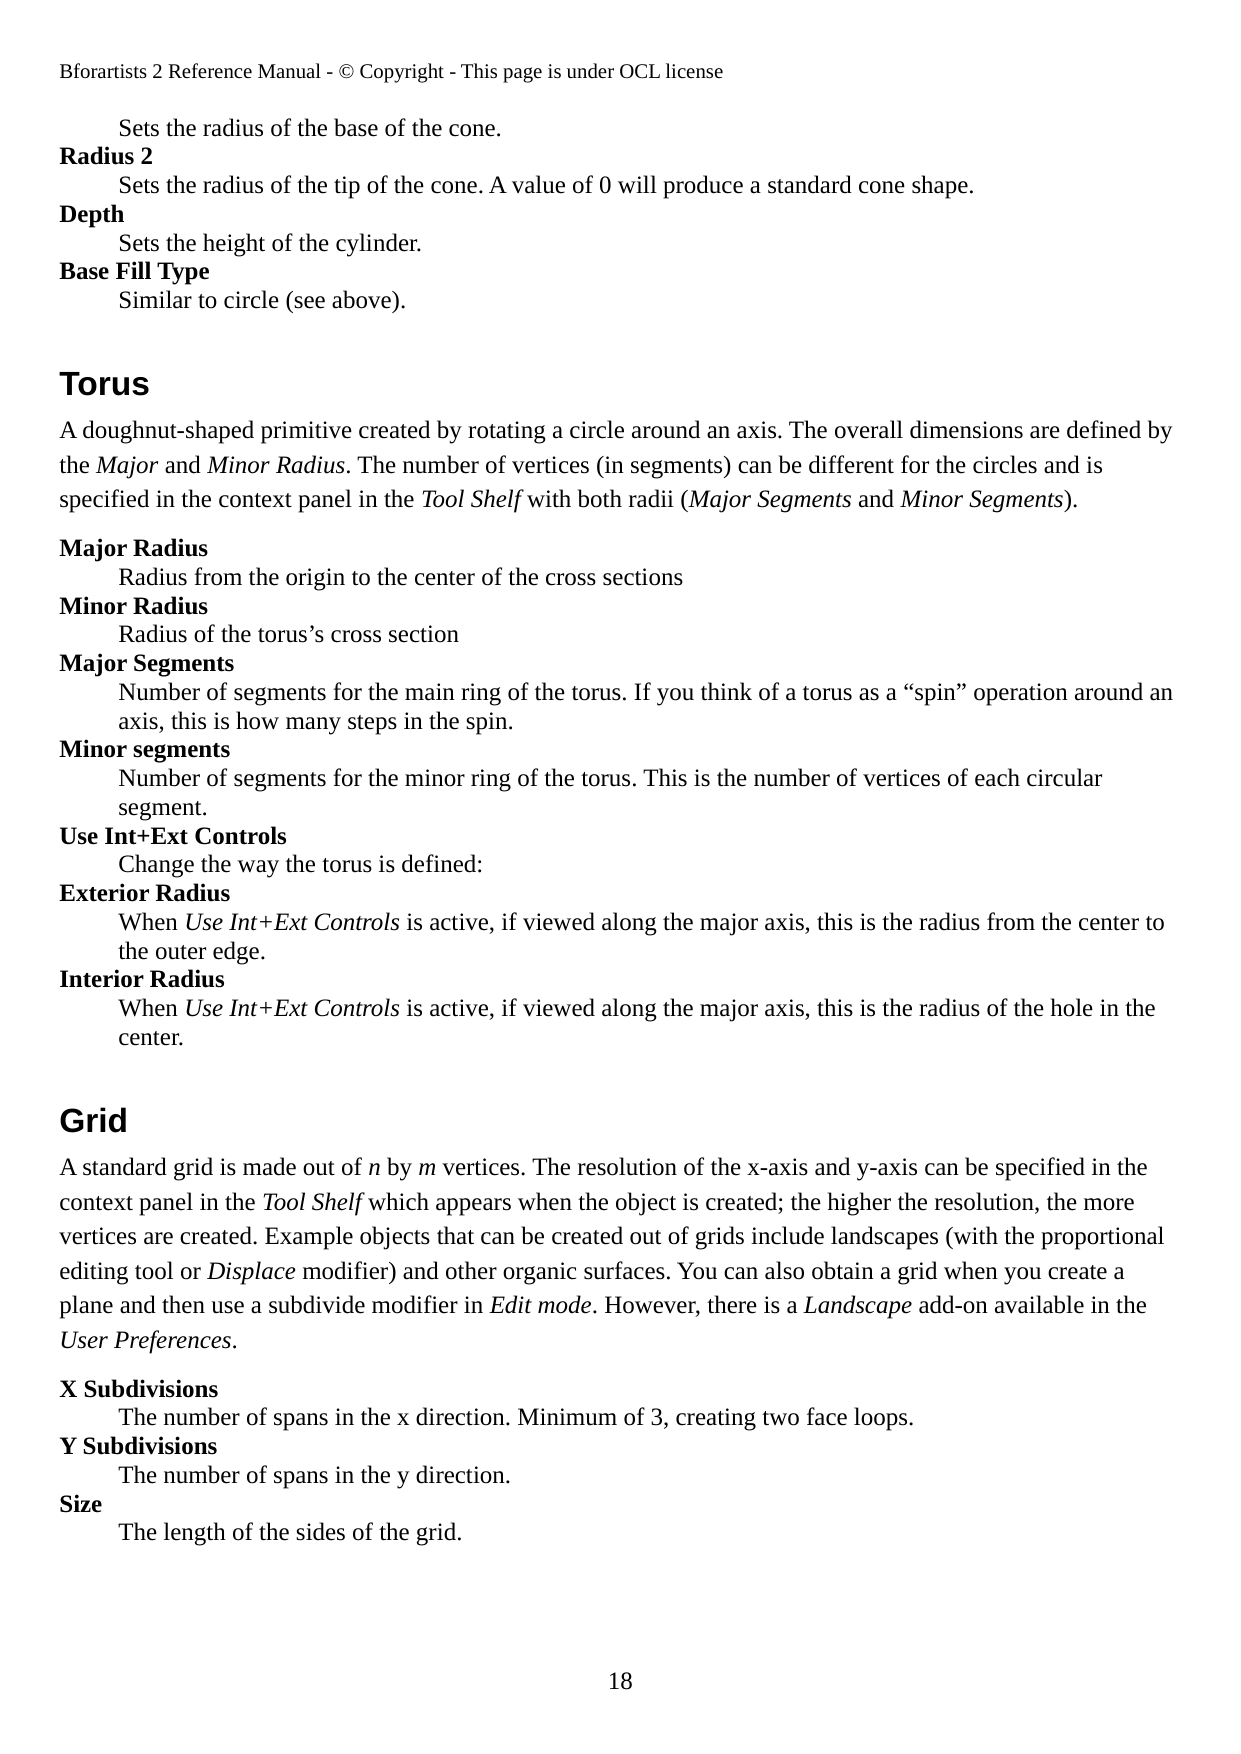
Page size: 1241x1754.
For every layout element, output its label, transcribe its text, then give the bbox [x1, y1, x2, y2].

list Sets the radius of the tip of the cone. A value of 0 will produce a standard cone shape. [118, 170, 1181, 199]
list Radius from the origin to the center of the cross sections [118, 562, 1181, 591]
subtitle Size [59, 1489, 1181, 1517]
subtitle Y Subdivisions [59, 1431, 1181, 1460]
subtitle Major Segments [59, 648, 1181, 677]
subtitle Interior Radius [59, 964, 1181, 993]
list Similar to circle (see above). [118, 285, 1181, 314]
subtitle Minor segments [59, 734, 1181, 763]
text A standard grid is made out of n by m vertices. The resolution of the x-axis and y-axis can be specified in the context panel in the Tool Shelf which appears when the object is created; the higher the resolution, the more vertices are created. Example objects that can be created out of grids include landscapes (with the proportional editing tool or Displace modifier) and other organic surfaces. You can also obtain a grid when you create a plane and then use a subdivide modifier in Edit mode. However, there is a Landscape add-on available in the User Preferences. [59, 1152, 1181, 1353]
subtitle Exterior Radius [59, 878, 1181, 907]
subtitle Use Int+Ext Controls [59, 821, 1181, 849]
list Radius of the torus’s cross section [118, 619, 1181, 648]
list The number of spans in the x direction. Minimum of 3, creating two face loops. [118, 1402, 1181, 1431]
list When Use Int+Ext Controls is active, if viewed along the major axis, this is the radius from the center to the outer edge. [118, 907, 1181, 964]
subtitle Major Radius [59, 533, 1181, 562]
subtitle Base Fill Type [59, 256, 1181, 285]
list The number of spans in the y direction. [118, 1460, 1181, 1489]
subtitle Minor Radius [59, 591, 1181, 619]
list The length of the sides of the grid. [118, 1517, 1181, 1546]
subtitle Torus [59, 364, 1181, 403]
text A doughnut-shaped primitive created by rotating a circle around an axis. The overall dimensions are defined by the Major and Minor Radius. The number of vertices (in segments) can be different for the circles and is specified in the context panel in the Tool Shelf with both radii (Major Segments and Minor Segments). [59, 415, 1181, 513]
list Sets the height of the cylinder. [118, 228, 1181, 256]
subtitle X Subdivisions [59, 1374, 1181, 1402]
list When Use Int+Ext Controls is active, if viewed along the major axis, this is the radius of the hole in the center. [118, 993, 1181, 1051]
list Number of segments for the minor ring of the torus. This is the number of vertices of each circular segment. [118, 763, 1181, 821]
subtitle Grid [59, 1101, 1181, 1140]
list Change the way the torus is defined: [118, 849, 1181, 878]
subtitle Depth [59, 199, 1181, 228]
list Number of segments for the main ring of the torus. If you think of a torus as a “spin” operation around an axis, this is how many steps in the spin. [118, 677, 1181, 734]
list Sets the radius of the base of the cone. [118, 113, 1181, 141]
subtitle Radius 2 [59, 141, 1181, 170]
